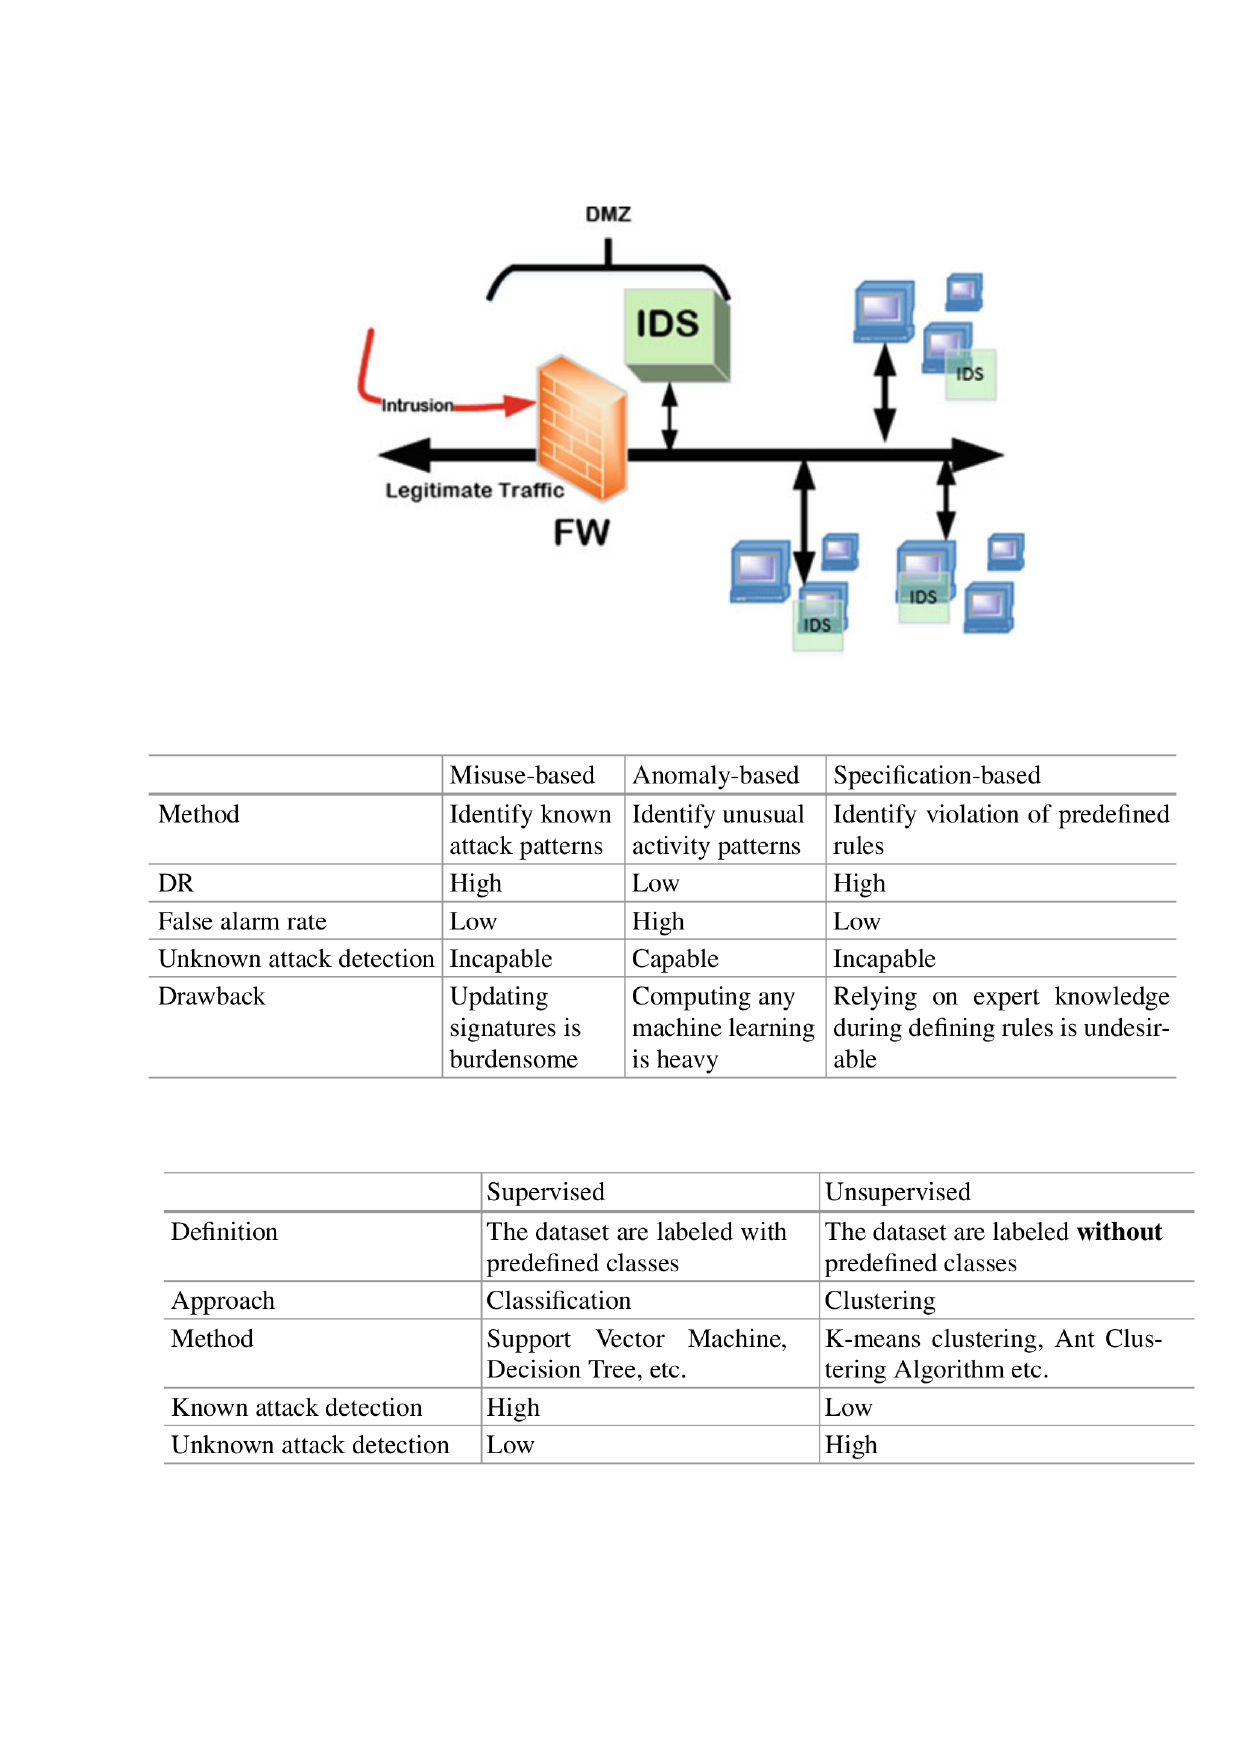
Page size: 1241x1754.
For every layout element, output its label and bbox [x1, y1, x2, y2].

picture [296, 193, 1033, 676]
picture [145, 746, 1184, 1094]
picture [163, 1161, 1203, 1470]
